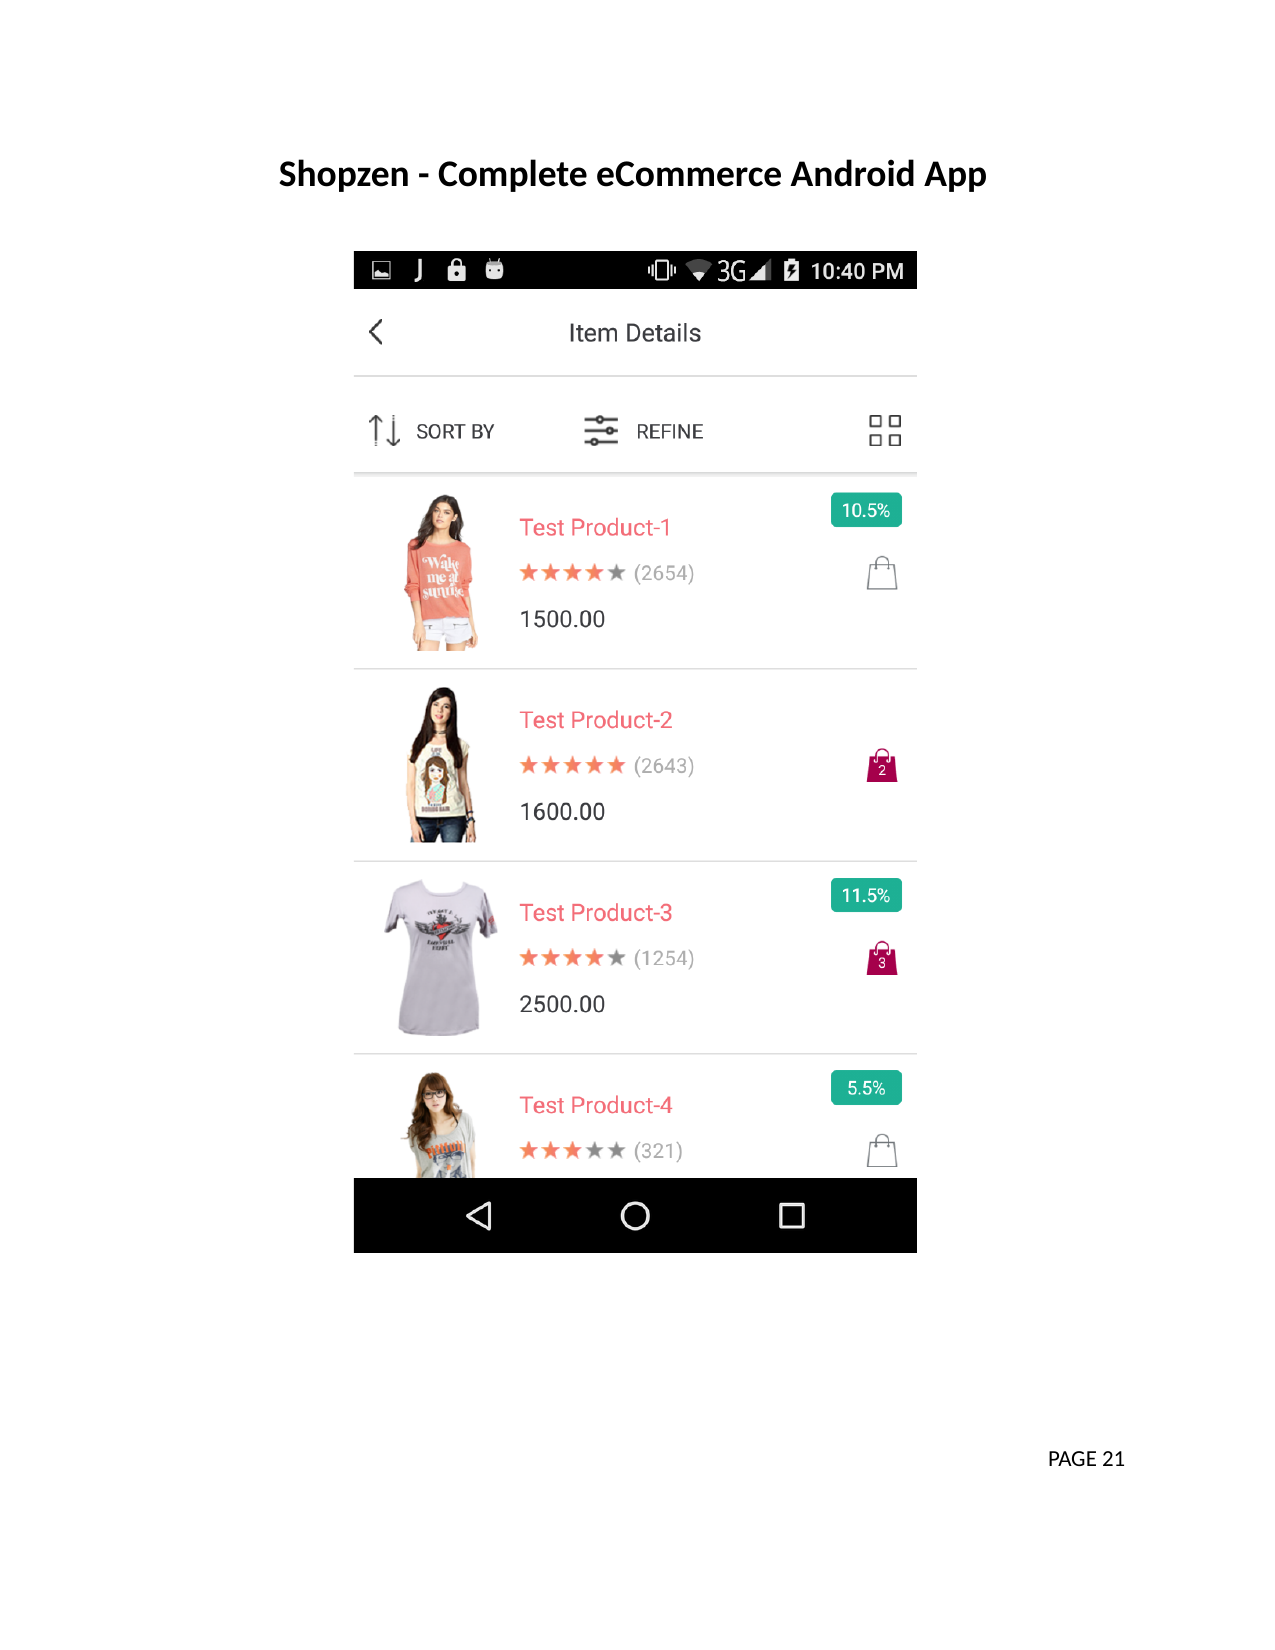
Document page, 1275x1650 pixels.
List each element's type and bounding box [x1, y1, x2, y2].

picture [353, 251, 917, 1253]
